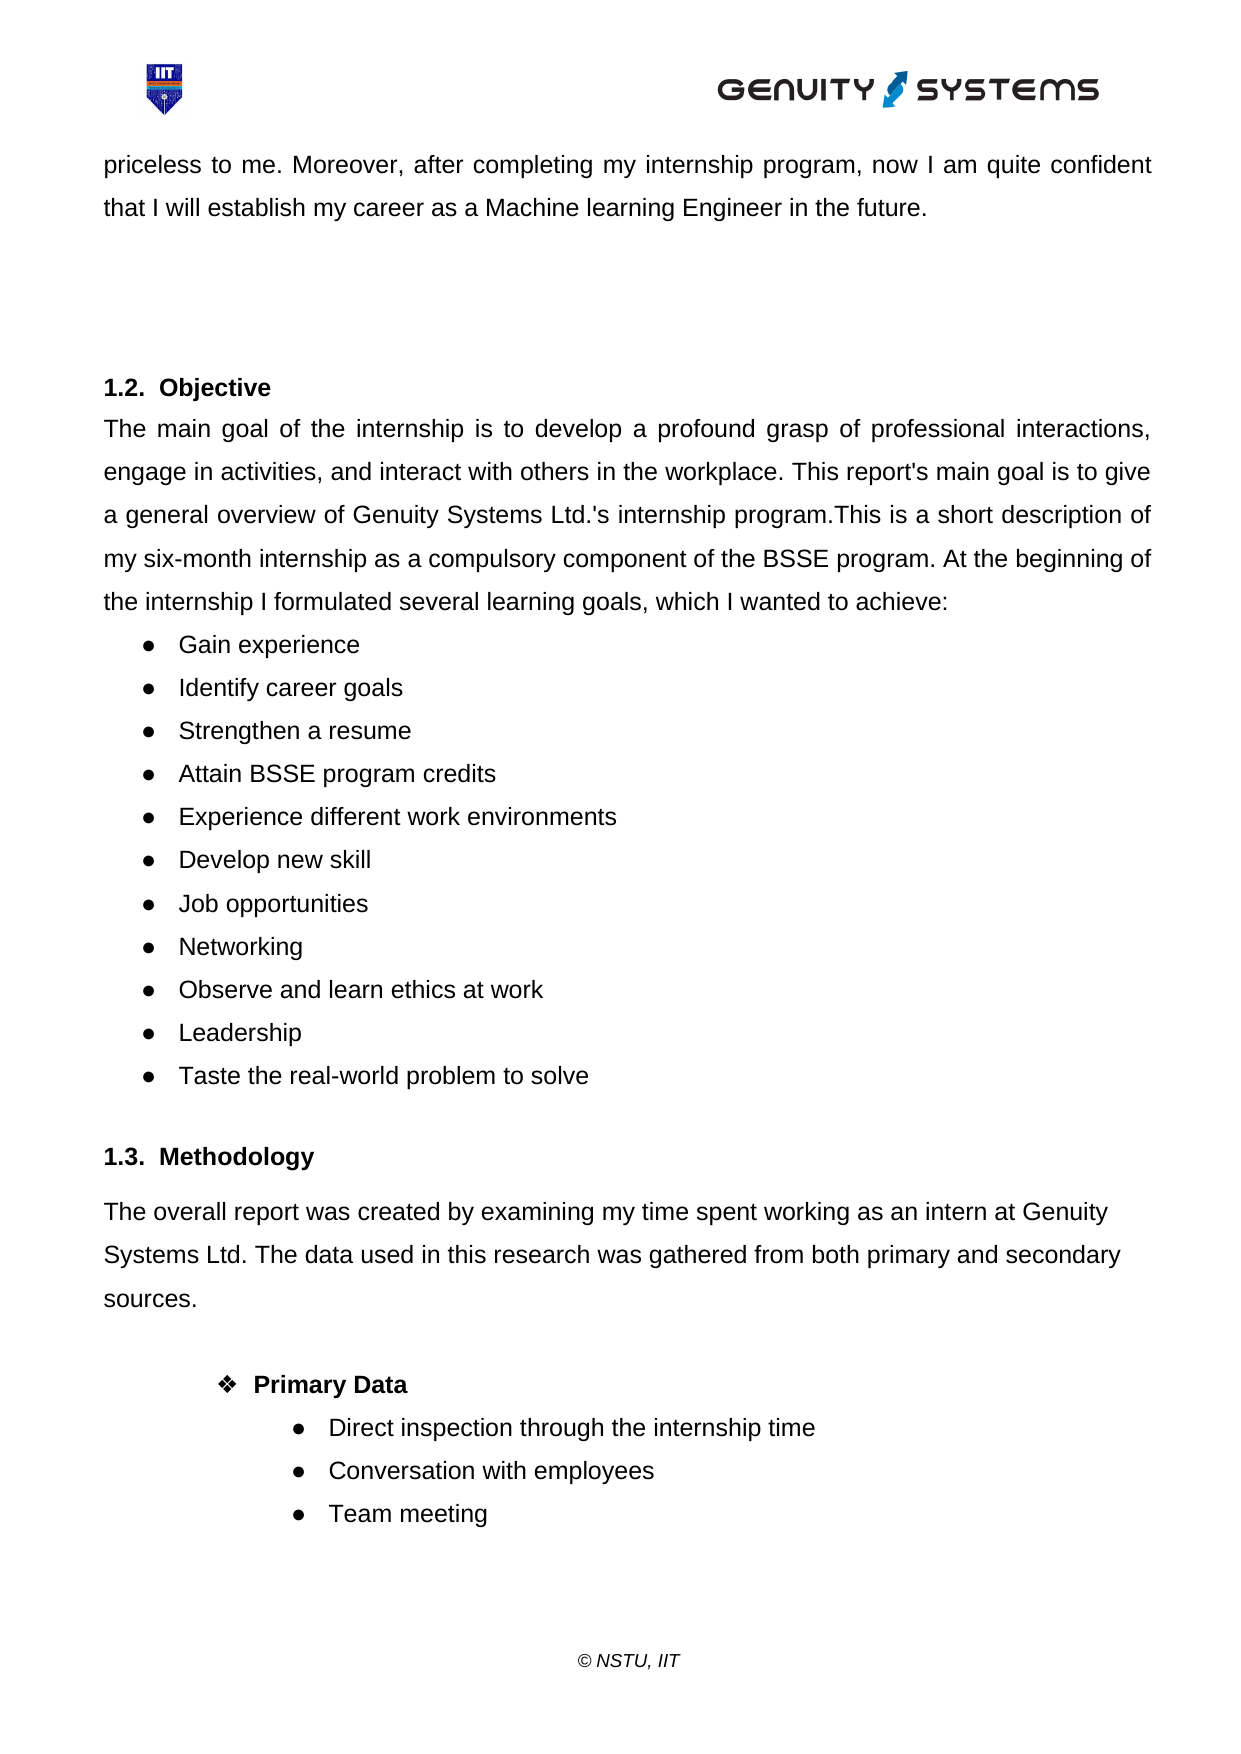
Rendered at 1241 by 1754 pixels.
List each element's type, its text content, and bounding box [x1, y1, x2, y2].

list Primary Data [216, 1370, 1153, 1399]
list Leadership [141, 1018, 1153, 1047]
list Attain BSSE program credits [141, 759, 1153, 788]
subtitle 1.3. Methodology [103, 1142, 1153, 1171]
list Job opportunities [141, 889, 1153, 917]
list Strengthen a resume [141, 716, 1153, 745]
list Taste the real-world problem to solve [141, 1061, 1153, 1090]
list Observe and learn ethics at work [141, 975, 1153, 1004]
text The main goal of the internship is to develop a profound grasp of professional interactions, engage in activities, and interact with others in the workplace. This report's main goal is to give a general overview of Genuity Systems Ltd.'s internship program.This is a short description of my six-month internship as a compulsory component of the BSSE program. At the beginning of the internship I formulated several learning goals, which I wanted to achieve: [103, 414, 1153, 616]
list Identify career goals [141, 673, 1153, 702]
list Develop new skill [141, 846, 1153, 874]
list Gain experience [141, 630, 1153, 659]
list Team meeting [291, 1499, 1153, 1528]
subtitle 1.2. Objective [103, 373, 1153, 402]
list Networking [141, 932, 1153, 961]
list Direct inspection through the internship time [291, 1413, 1153, 1442]
list Experience different work environments [141, 802, 1153, 831]
text The overall report was created by examining my time spent working as an intern at Genuity Systems Ltd. The data used in this research was gathered from both primary and secondary sources. [103, 1197, 1153, 1312]
picture [137, 62, 192, 117]
picture [714, 70, 1101, 108]
list Conversation with employees [291, 1456, 1153, 1485]
text priceless to me. Moreover, after completing my internship program, now I am quite confident that I will establish my career as a Machine learning Engineer in the future. [103, 150, 1153, 222]
